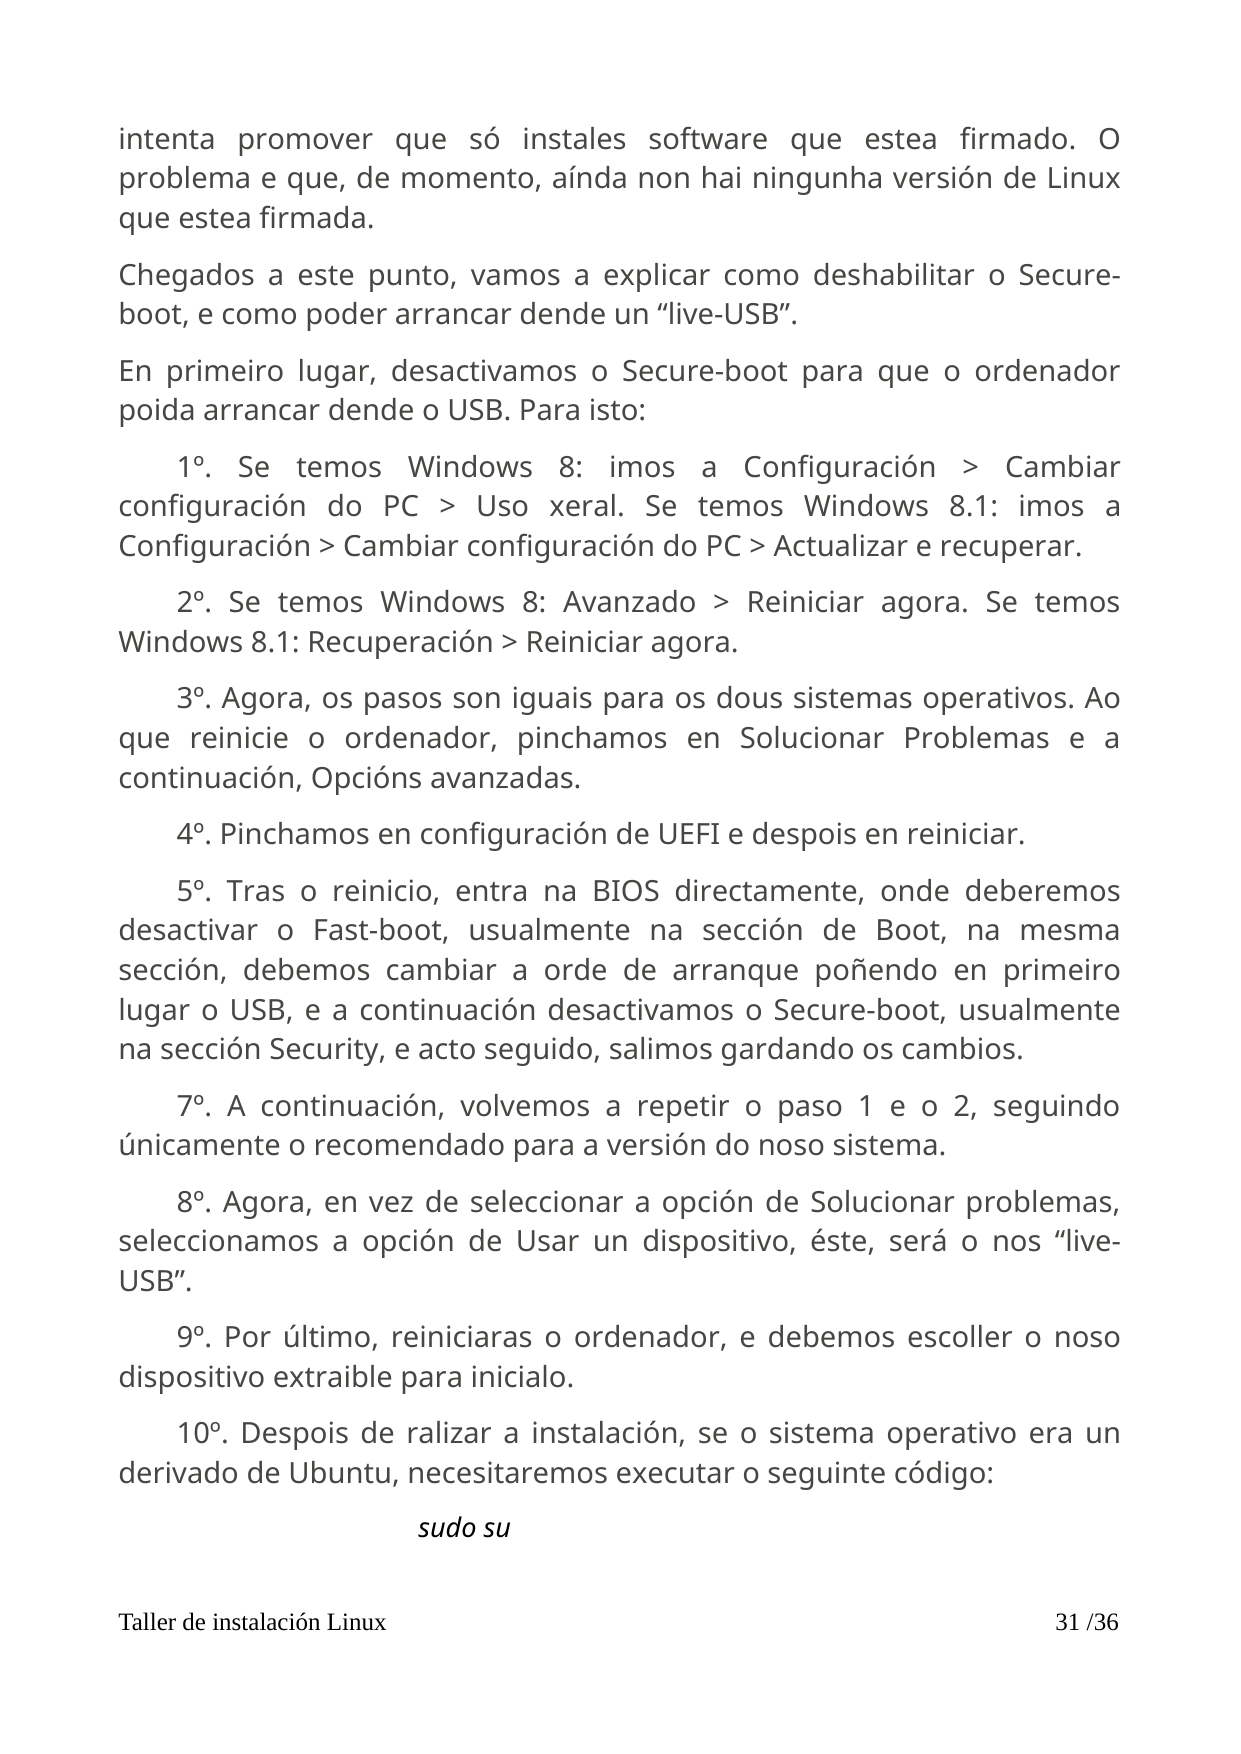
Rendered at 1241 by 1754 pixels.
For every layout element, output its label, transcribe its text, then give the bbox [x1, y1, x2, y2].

text 2º. Se temos Windows 8: Avanzado > Reiniciar agora. Se temos Windows 8.1: Recuperación > Reiniciar agora. [118, 582, 1122, 661]
text 7º. A continuación, volvemos a repetir o paso 1 e o 2, seguindo únicamente o recomendado para a versión do noso sistema. [118, 1085, 1122, 1164]
text Chegados a este punto, vamos a explicar como deshabilitar o Secure-boot, e como poder arrancar dende un “live-USB”. [118, 254, 1122, 333]
text intenta promover que só instales software que estea firmado. O problema e que, de momento, aínda non hai ningunha versión de Linux que estea firmada. [118, 118, 1122, 237]
text 9º. Por último, reiniciaras o ordenador, e debemos escoller o noso dispositivo extraible para inicialo. [118, 1317, 1122, 1396]
text 8º. Agora, en vez de seleccionar a opción de Solucionar problemas, seleccionamos a opción de Usar un dispositivo, éste, será o nos “live-USB”. [118, 1181, 1122, 1300]
text 4º. Pinchamos en configuración de UEFI e despois en reiniciar. [118, 813, 1122, 853]
text En primeiro lugar, desactivamos o Secure-boot para que o ordenador poida arrancar dende o USB. Para isto: [118, 350, 1122, 429]
text 10º. Despois de ralizar a instalación, se o sistema operativo era un derivado de Ubuntu, necesitaremos executar o seguinte código: [118, 1413, 1122, 1492]
text 3º. Agora, os pasos son iguais para os dous sistemas operativos. Ao que reinicie o ordenador, pinchamos en Solucionar Problemas e a continuación, Opcións avanzadas. [118, 678, 1122, 797]
text sudo su [418, 1509, 1122, 1546]
text 1º. Se temos Windows 8: imos a Configuración > Cambiar configuración do PC > Uso xeral. Se temos Windows 8.1: imos a Configuración > Cambiar configuración do PC > Actualizar e recuperar. [118, 446, 1122, 565]
text 5º. Tras o reinicio, entra na BIOS directamente, onde deberemos desactivar o Fast-boot, usualmente na sección de Boot, na mesma sección, debemos cambiar a orde de arranque poñendo en primeiro lugar o USB, e a continuación desactivamos o Secure-boot, usualmente na sección Security, e acto seguido, salimos gardando os cambios. [118, 870, 1122, 1068]
